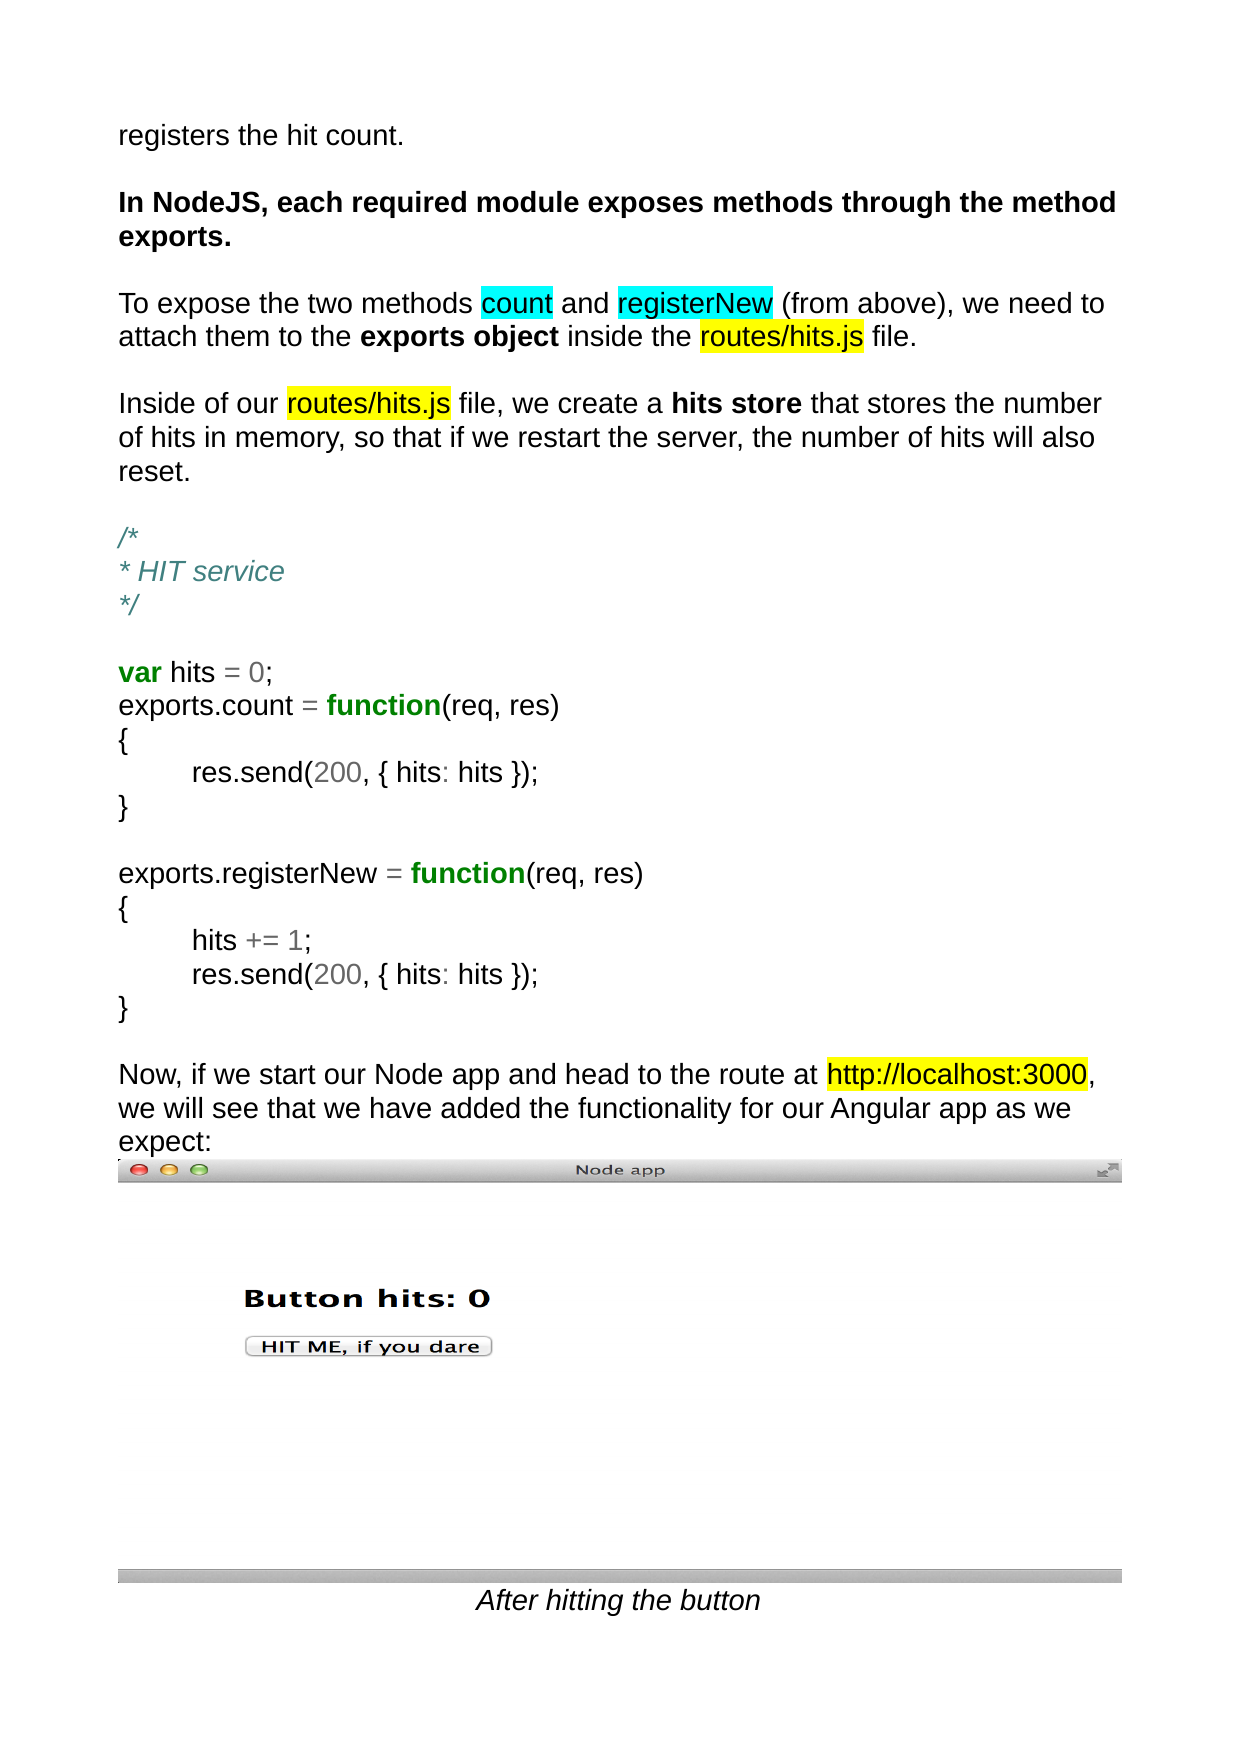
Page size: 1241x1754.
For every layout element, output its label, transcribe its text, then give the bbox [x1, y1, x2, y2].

text var hits = 0; [118, 655, 1122, 688]
text } [118, 990, 1122, 1024]
text In NodeJS, each required module exposes methods through the method exports. [118, 185, 1122, 252]
text { [118, 722, 1122, 755]
text /* [118, 521, 1122, 554]
text After hitting the button [118, 1583, 1122, 1616]
text To expose the two methods count and registerNew (from above), we need to attach them to the exports object inside the routes/hits.js file. [118, 286, 1122, 353]
text exports.count = function(req, res) [118, 688, 1122, 722]
text Now, if we start our Node app and head to the route at http://localhost:3000, we will see that we have added the functionality for our Angular app as we expect: [118, 1057, 1122, 1158]
text } [118, 789, 1122, 822]
text exports.registerNew = function(req, res) [118, 856, 1122, 889]
text registers the hit count. [118, 118, 1122, 152]
text { [118, 889, 1122, 923]
text Inside of our routes/hits.js file, we create a hits store that stores the number of hits in memory, so that if we restart the server, the number of hits will also reset. [118, 386, 1122, 487]
text res.send(200, { hits: hits }); [118, 957, 1122, 990]
text res.send(200, { hits: hits }); [118, 755, 1122, 789]
text hits += 1; [118, 923, 1122, 957]
text */ [118, 588, 1122, 621]
text * HIT service [118, 554, 1122, 588]
